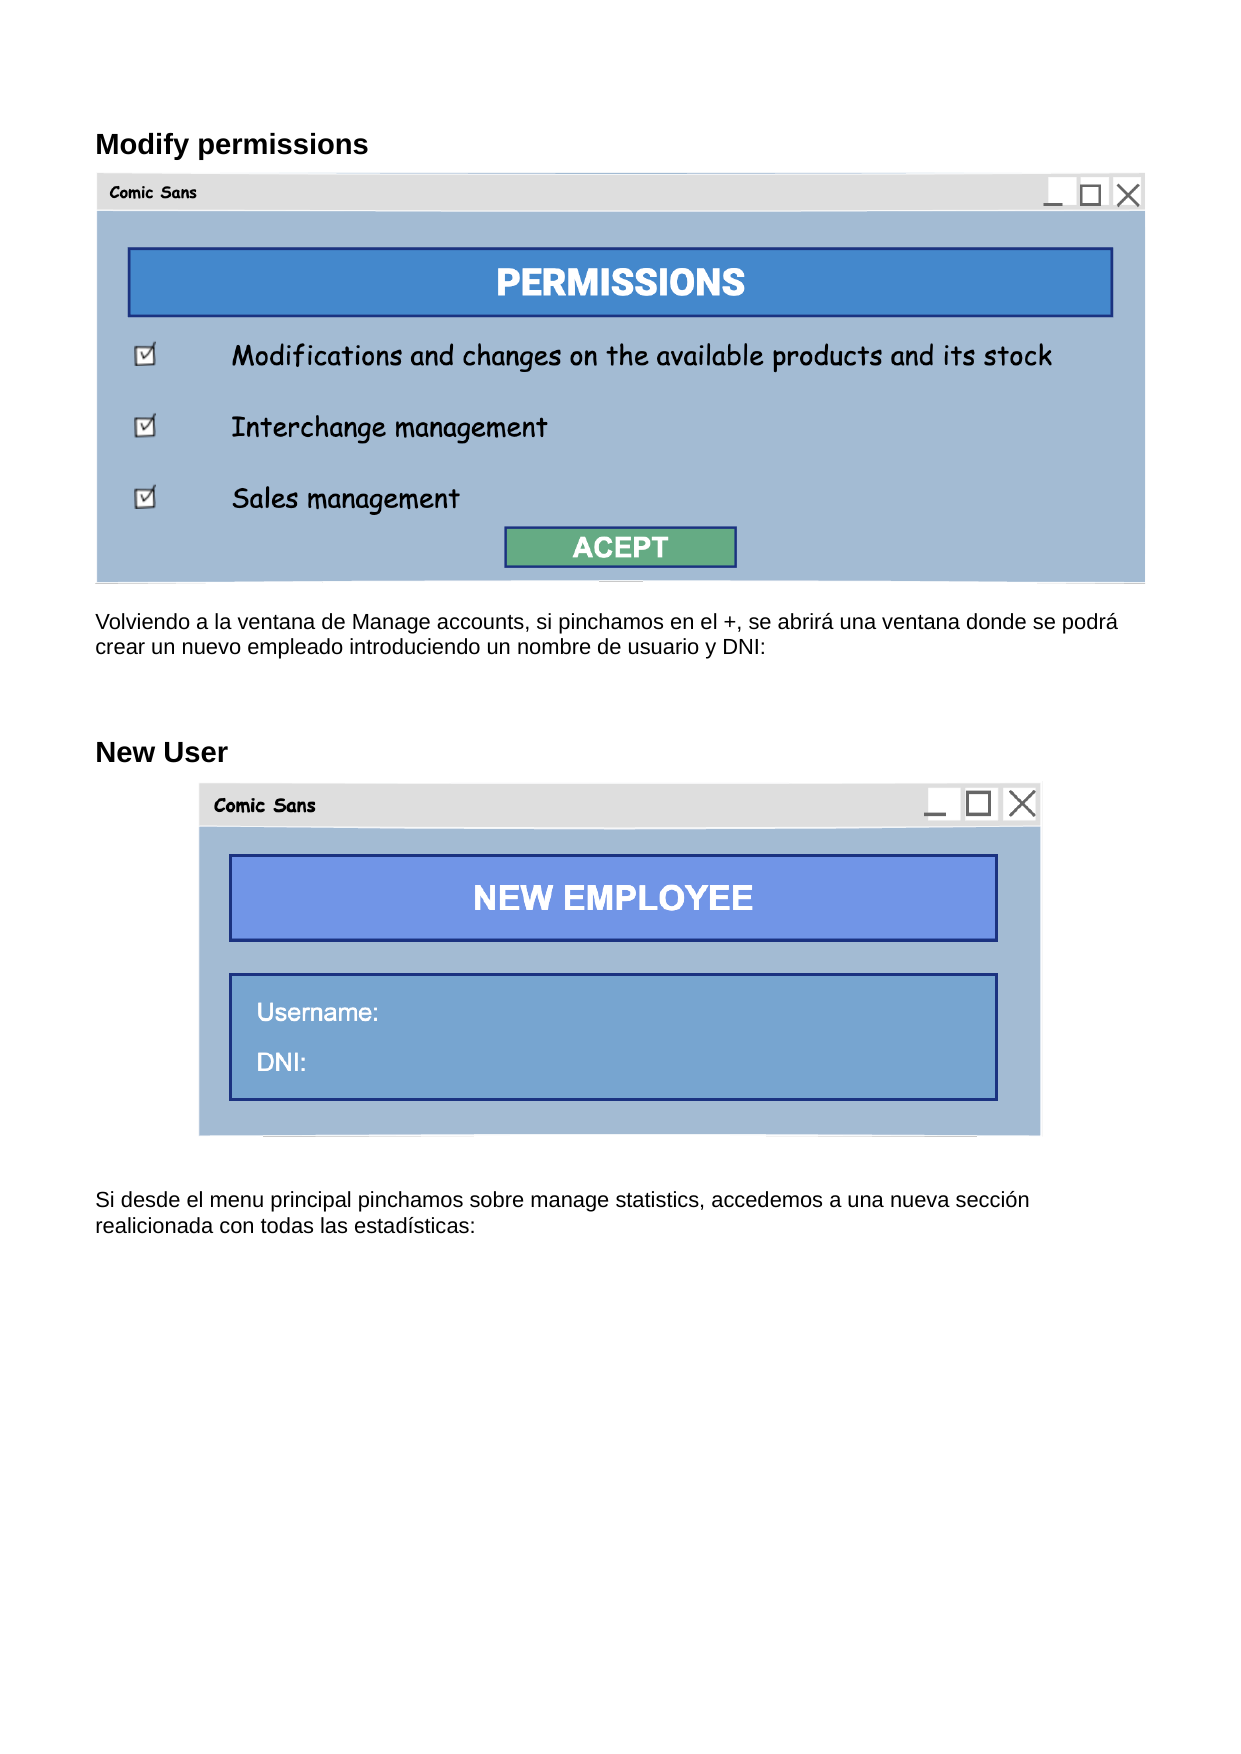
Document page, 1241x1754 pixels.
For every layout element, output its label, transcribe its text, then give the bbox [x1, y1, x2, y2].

text Volviendo a la ventana de Manage accounts, si pinchamos en el +, se abrirá una ventana donde se podrá crear un nuevo empleado introduciendo un nombre de usuario y DNI: [95, 582, 1145, 659]
subtitle Modify permissions [95, 127, 1145, 160]
subtitle New User [95, 734, 1145, 768]
text Si desde el menu principal pinchamos sobre manage statistics, accedemos a una nueva sección realicionada con todas las estadísticas: [95, 781, 1145, 1238]
